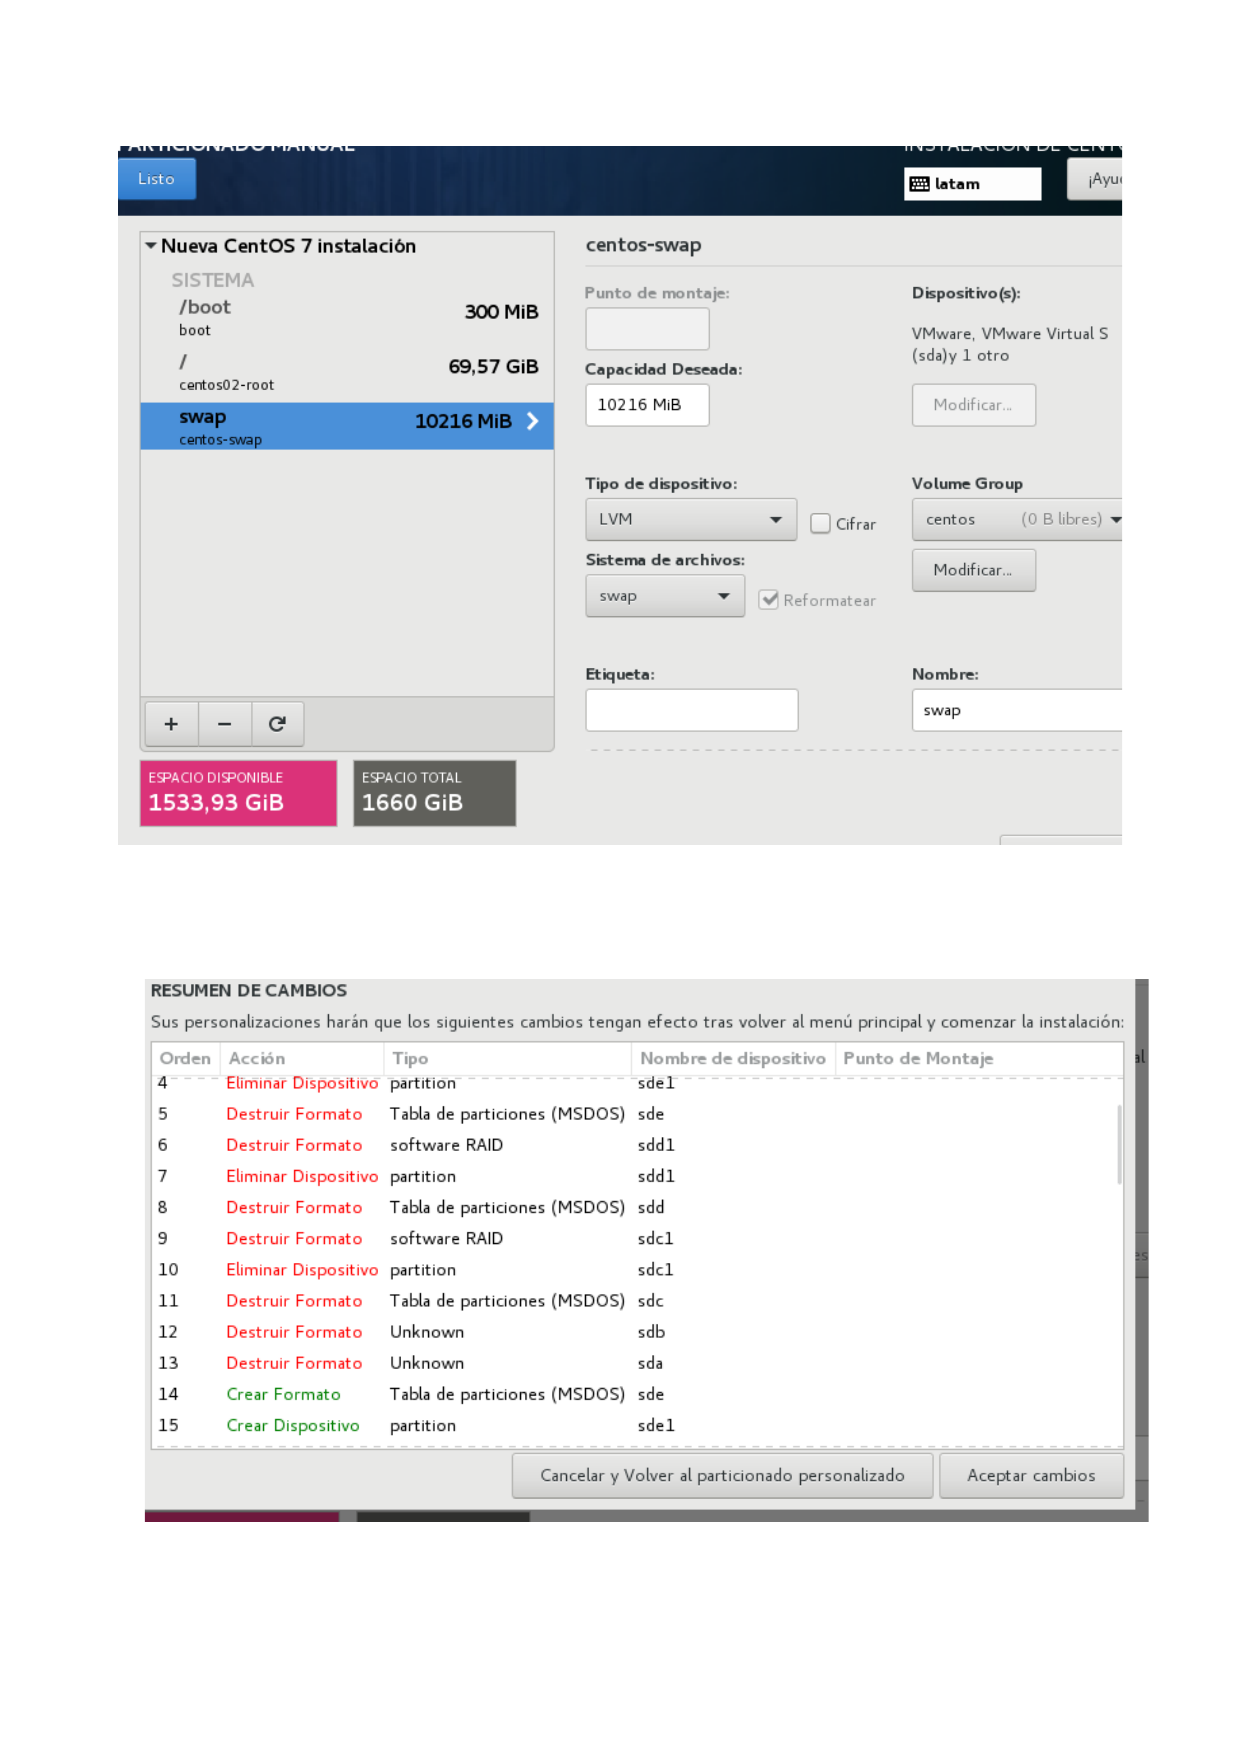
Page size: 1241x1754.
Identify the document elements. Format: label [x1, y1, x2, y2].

picture [144, 979, 1149, 1522]
picture [118, 146, 1123, 845]
